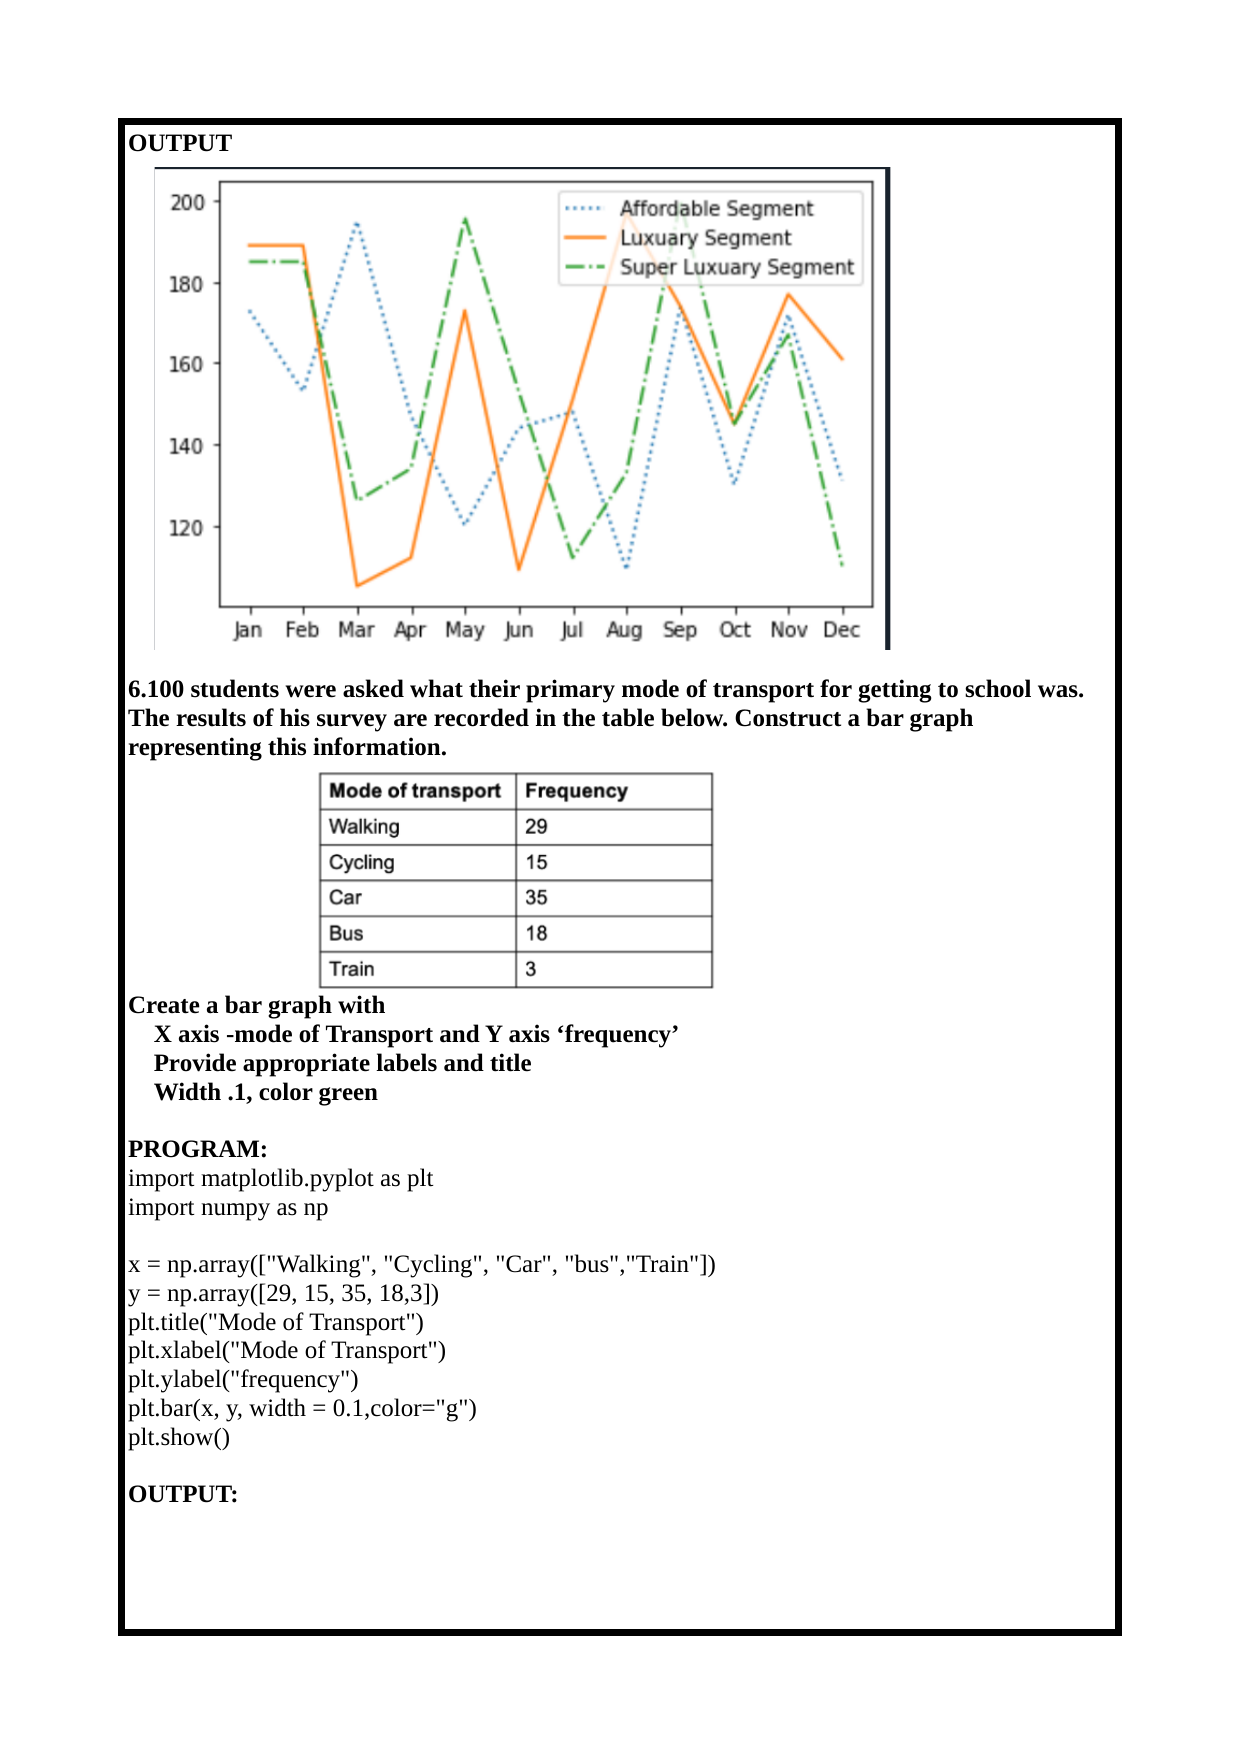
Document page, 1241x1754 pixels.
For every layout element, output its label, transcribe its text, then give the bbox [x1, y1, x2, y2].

text Create a bar graph with [128, 990, 1112, 1019]
text OUTPUT [128, 128, 1112, 157]
text import matplotlib.pyplot as plt [128, 1163, 1112, 1192]
text x = np.array(["Walking", "Cycling", "Car", "bus","Train"]) [128, 1249, 1112, 1278]
text  Width .1, color green [128, 1077, 1112, 1105]
text import numpy as np [128, 1192, 1112, 1220]
picture [634, 167, 891, 650]
text plt.ylabel("frequency") [128, 1364, 1112, 1393]
text plt.bar(x, y, width = 0.1,color="g") [128, 1393, 1112, 1422]
text plt.title("Mode of Transport") [128, 1307, 1112, 1335]
text 6.100 students were asked what their primary mode of transport for getting to school was. The results of his survey are recorded in the table below. Construct a bar graph representing this information. [128, 674, 1112, 760]
picture [315, 768, 608, 990]
text plt.show() [128, 1422, 1112, 1450]
text  X axis -mode of Transport and Y axis ‘frequency’ [128, 1019, 1112, 1048]
text PROGRAM: [128, 1134, 1112, 1163]
text y = np.array([29, 15, 35, 18,3]) [128, 1278, 1112, 1307]
text plt.xlabel("Mode of Transport") [128, 1335, 1112, 1364]
text  Provide appropriate labels and title [128, 1048, 1112, 1077]
text OUTPUT: [128, 1479, 1112, 1508]
